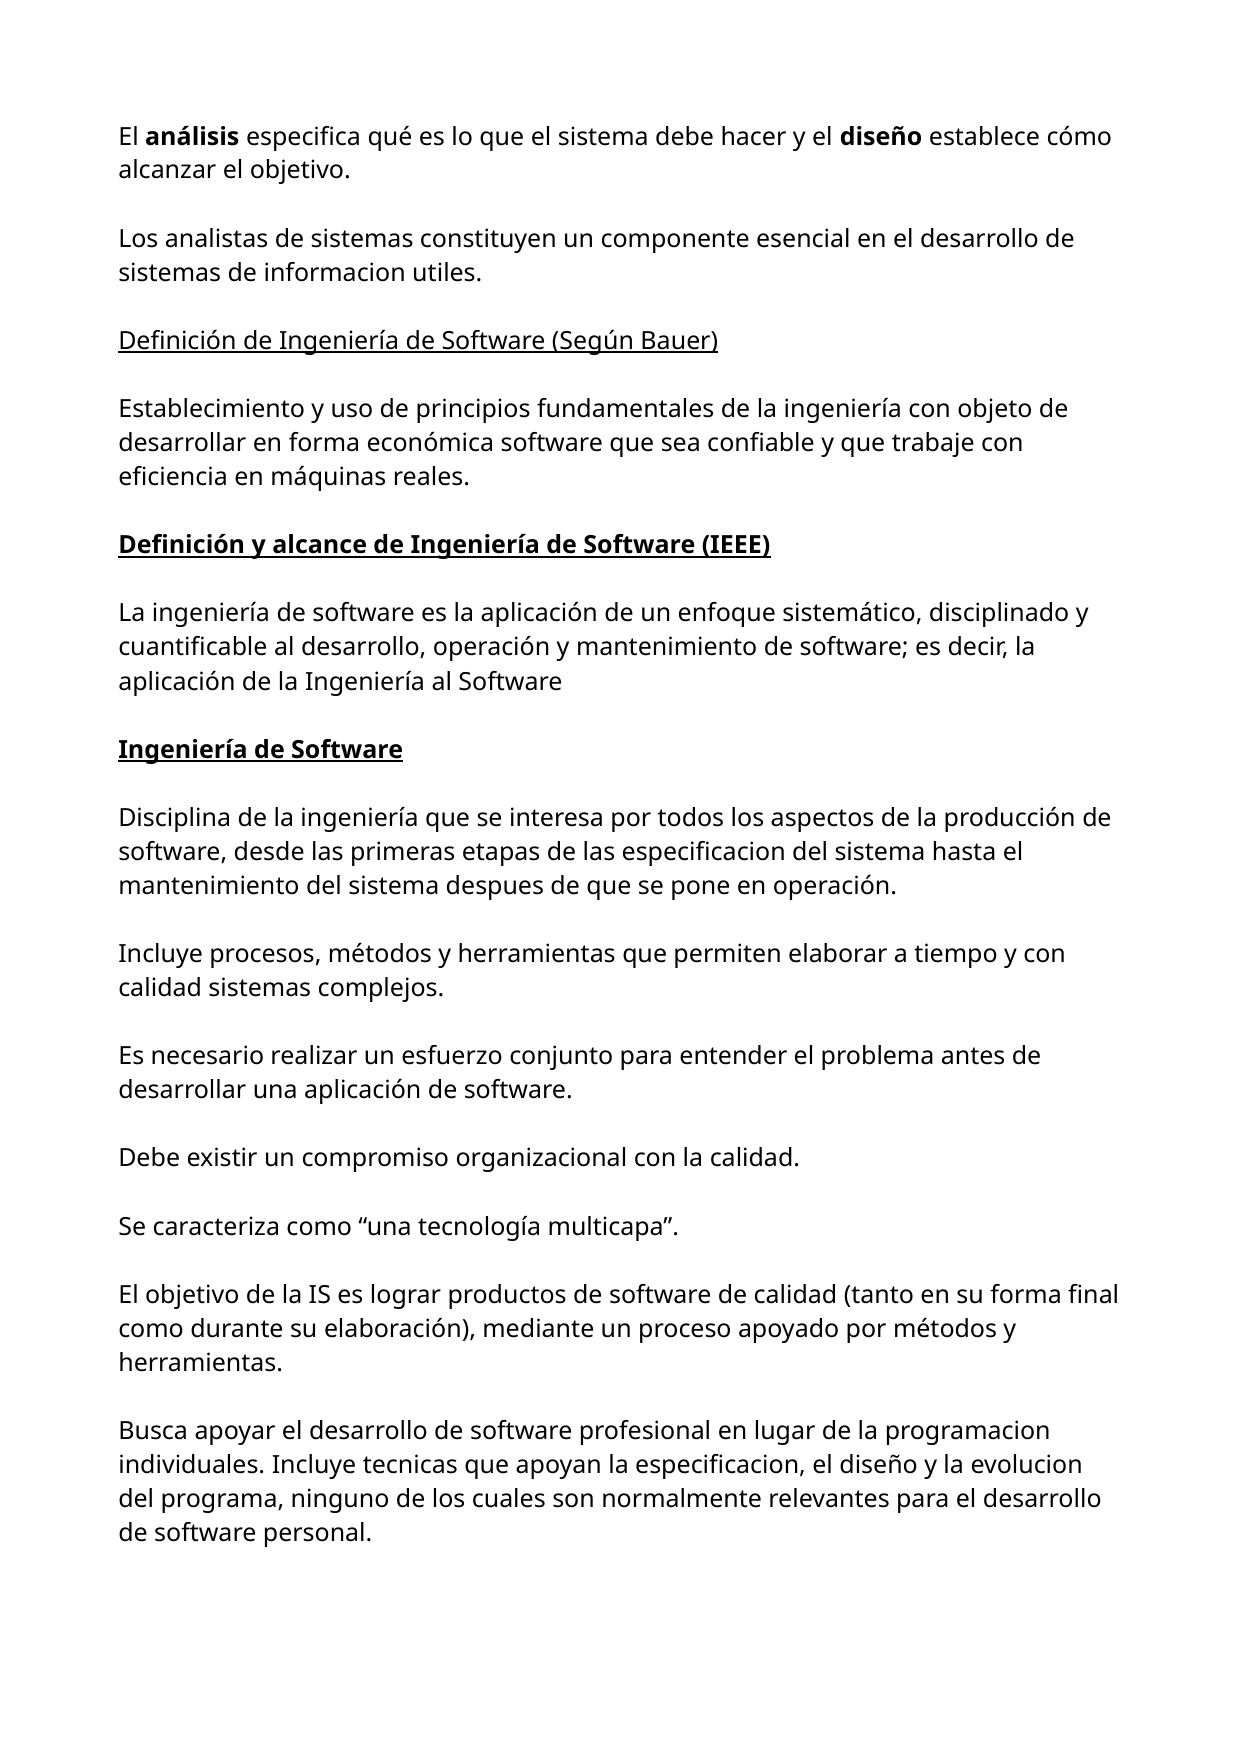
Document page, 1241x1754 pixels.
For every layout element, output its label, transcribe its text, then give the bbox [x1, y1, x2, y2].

text Los analistas de sistemas constituyen un componente esencial en el desarrollo de sistemas de informacion utiles. [118, 220, 1122, 288]
text Establecimiento y uso de principios fundamentales de la ingeniería con objeto de desarrollar en forma económica software que sea confiable y que trabaje con eficiencia en máquinas reales. [118, 391, 1122, 493]
text Incluye procesos, métodos y herramientas que permiten elaborar a tiempo y con calidad sistemas complejos. [118, 936, 1122, 1004]
text Debe existir un compromiso organizacional con la calidad. [118, 1140, 1122, 1174]
text La ingeniería de software es la aplicación de un enfoque sistemático, disciplinado y cuantificable al desarrollo, operación y mantenimiento de software; es decir, la aplicación de la Ingeniería al Software [118, 595, 1122, 697]
text Busca apoyar el desarrollo de software profesional en lugar de la programacion individuales. Incluye tecnicas que apoyan la especificacion, el diseño y la evolucion del programa, ninguno de los cuales son normalmente relevantes para el desarrollo de software personal. [118, 1412, 1122, 1549]
text Definición y alcance de Ingeniería de Software (IEEE) [118, 527, 1122, 561]
text Ingeniería de Software [118, 731, 1122, 765]
text Se caracteriza como “una tecnología multicapa”. [118, 1208, 1122, 1242]
text El objetivo de la IS es lograr productos de software de calidad (tanto en su forma final como durante su elaboración), mediante un proceso apoyado por métodos y herramientas. [118, 1276, 1122, 1378]
text Definición de Ingeniería de Software (Según Bauer) [118, 322, 1122, 357]
text El análisis especifica qué es lo que el sistema debe hacer y el diseño establece cómo alcanzar el objetivo. [118, 118, 1122, 186]
text Disciplina de la ingeniería que se interesa por todos los aspectos de la producción de software, desde las primeras etapas de las especificacion del sistema hasta el mantenimiento del sistema despues de que se pone en operación. [118, 799, 1122, 902]
text Es necesario realizar un esfuerzo conjunto para entender el problema antes de desarrollar una aplicación de software. [118, 1038, 1122, 1106]
